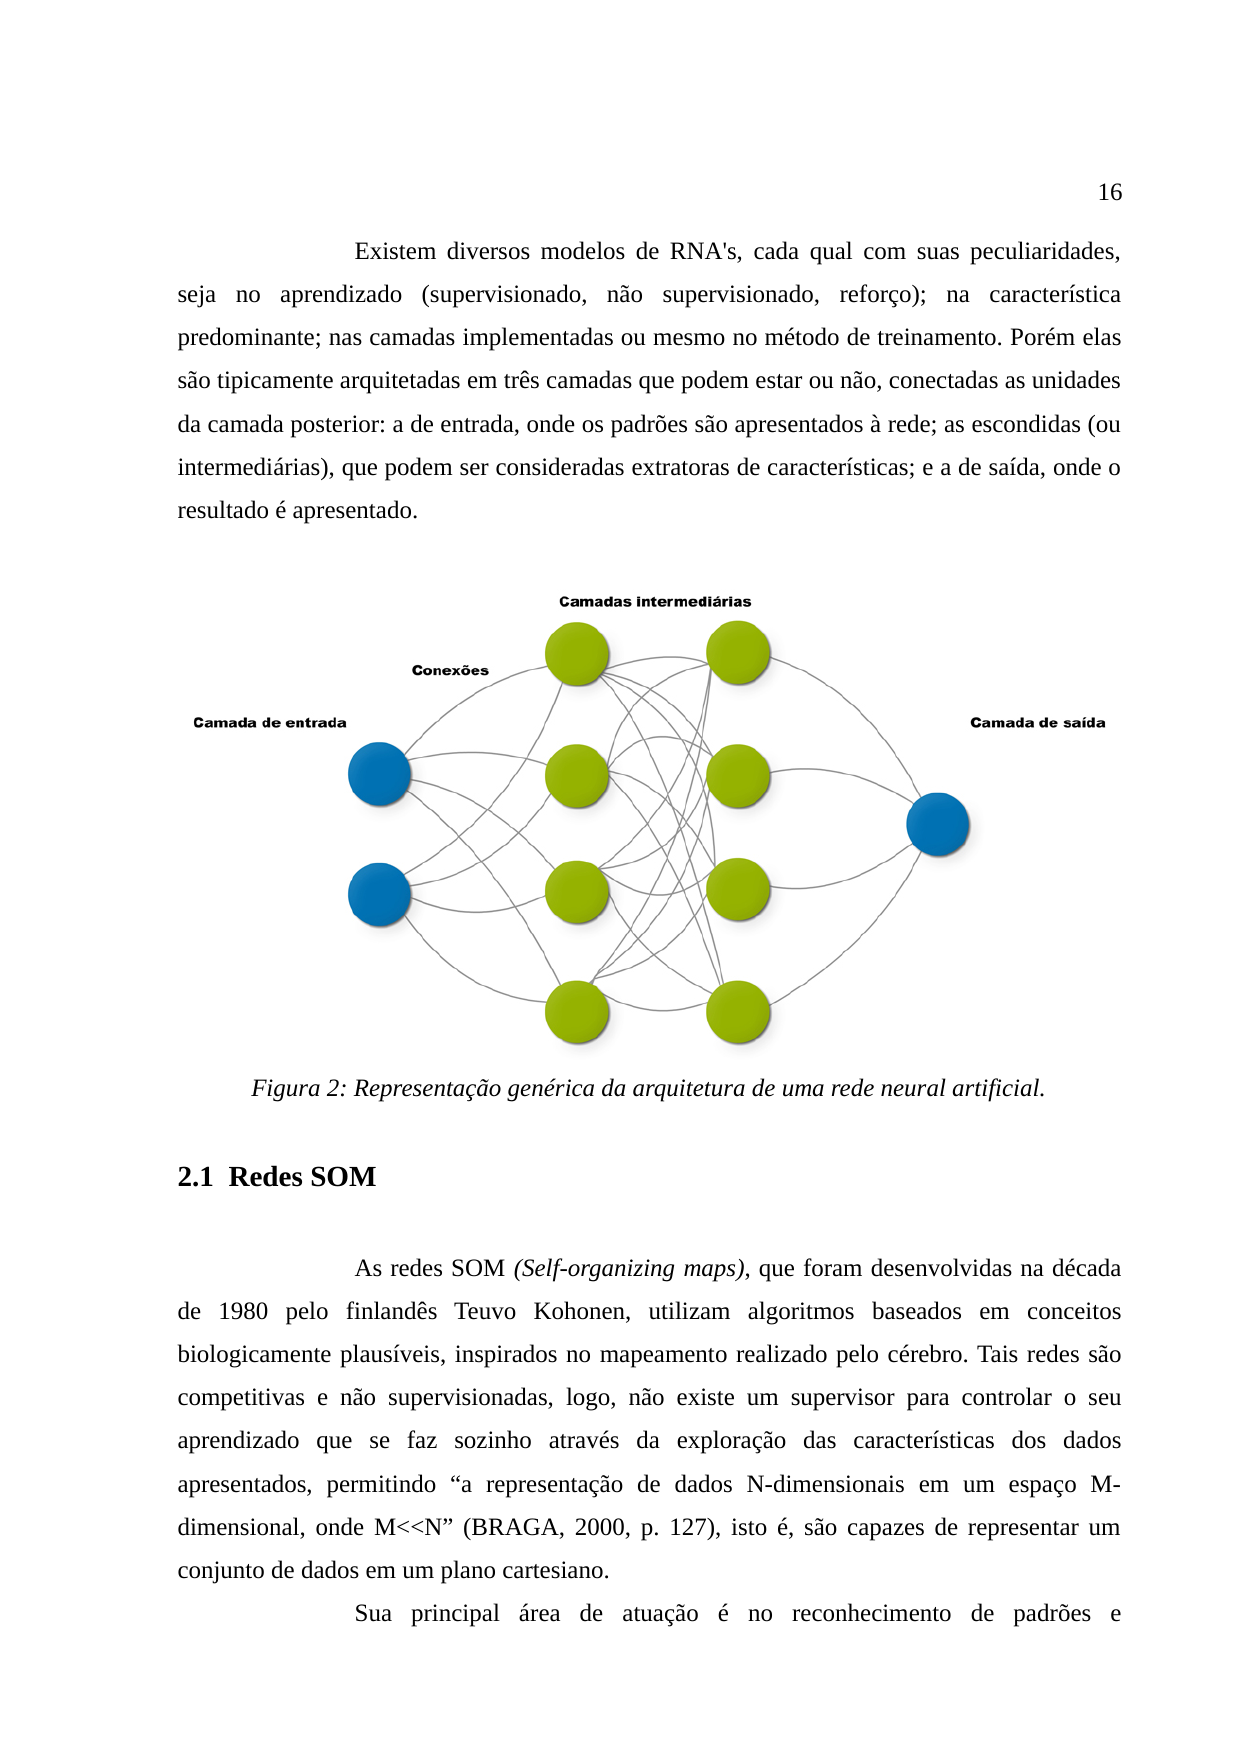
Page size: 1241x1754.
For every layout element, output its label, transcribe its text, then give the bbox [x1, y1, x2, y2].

text Existem diversos modelos de RNA's, cada qual com suas peculiaridades, seja no aprendizado (supervisionado, não supervisionado, reforço); na característica predominante; nas camadas implementadas ou mesmo no método de treinamento. Porém elas são tipicamente arquitetadas em três camadas que podem estar ou não, conectadas as unidades da camada posterior: a de entrada, onde os padrões são apresentados à rede; as escondidas (ou intermediárias), que podem ser consideradas extratoras de características; e a de saída, onde o resultado é apresentado. [177, 236, 1122, 524]
text Figura 2: Representação genérica da arquitetura de uma rede neural artificial. [177, 1074, 1122, 1102]
text 2.1 Redes SOM [177, 1159, 1122, 1193]
text As redes SOM (Self-organizing maps), que foram desenvolvidas na década de 1980 pelo finlandês Teuvo Kohonen, utilizam algoritmos baseados em conceitos biologicamente plausíveis, inspirados no mapeamento realizado pelo cérebro. Tais redes são competitivas e não supervisionadas, logo, não existe um supervisor para controlar o seu aprendizado que se faz sozinho através da exploração das características dos dados apresentados, permitindo “a representação de dados N-dimensionais em um espaço M-dimensional, onde M<<N” (BRAGA, 2000, p. 127), isto é, são capazes de representar um conjunto de dados em um plano cartesiano. [177, 1253, 1122, 1584]
text Sua principal área de atuação é no reconhecimento de padrões e [177, 1598, 1122, 1627]
picture [177, 581, 1123, 1074]
